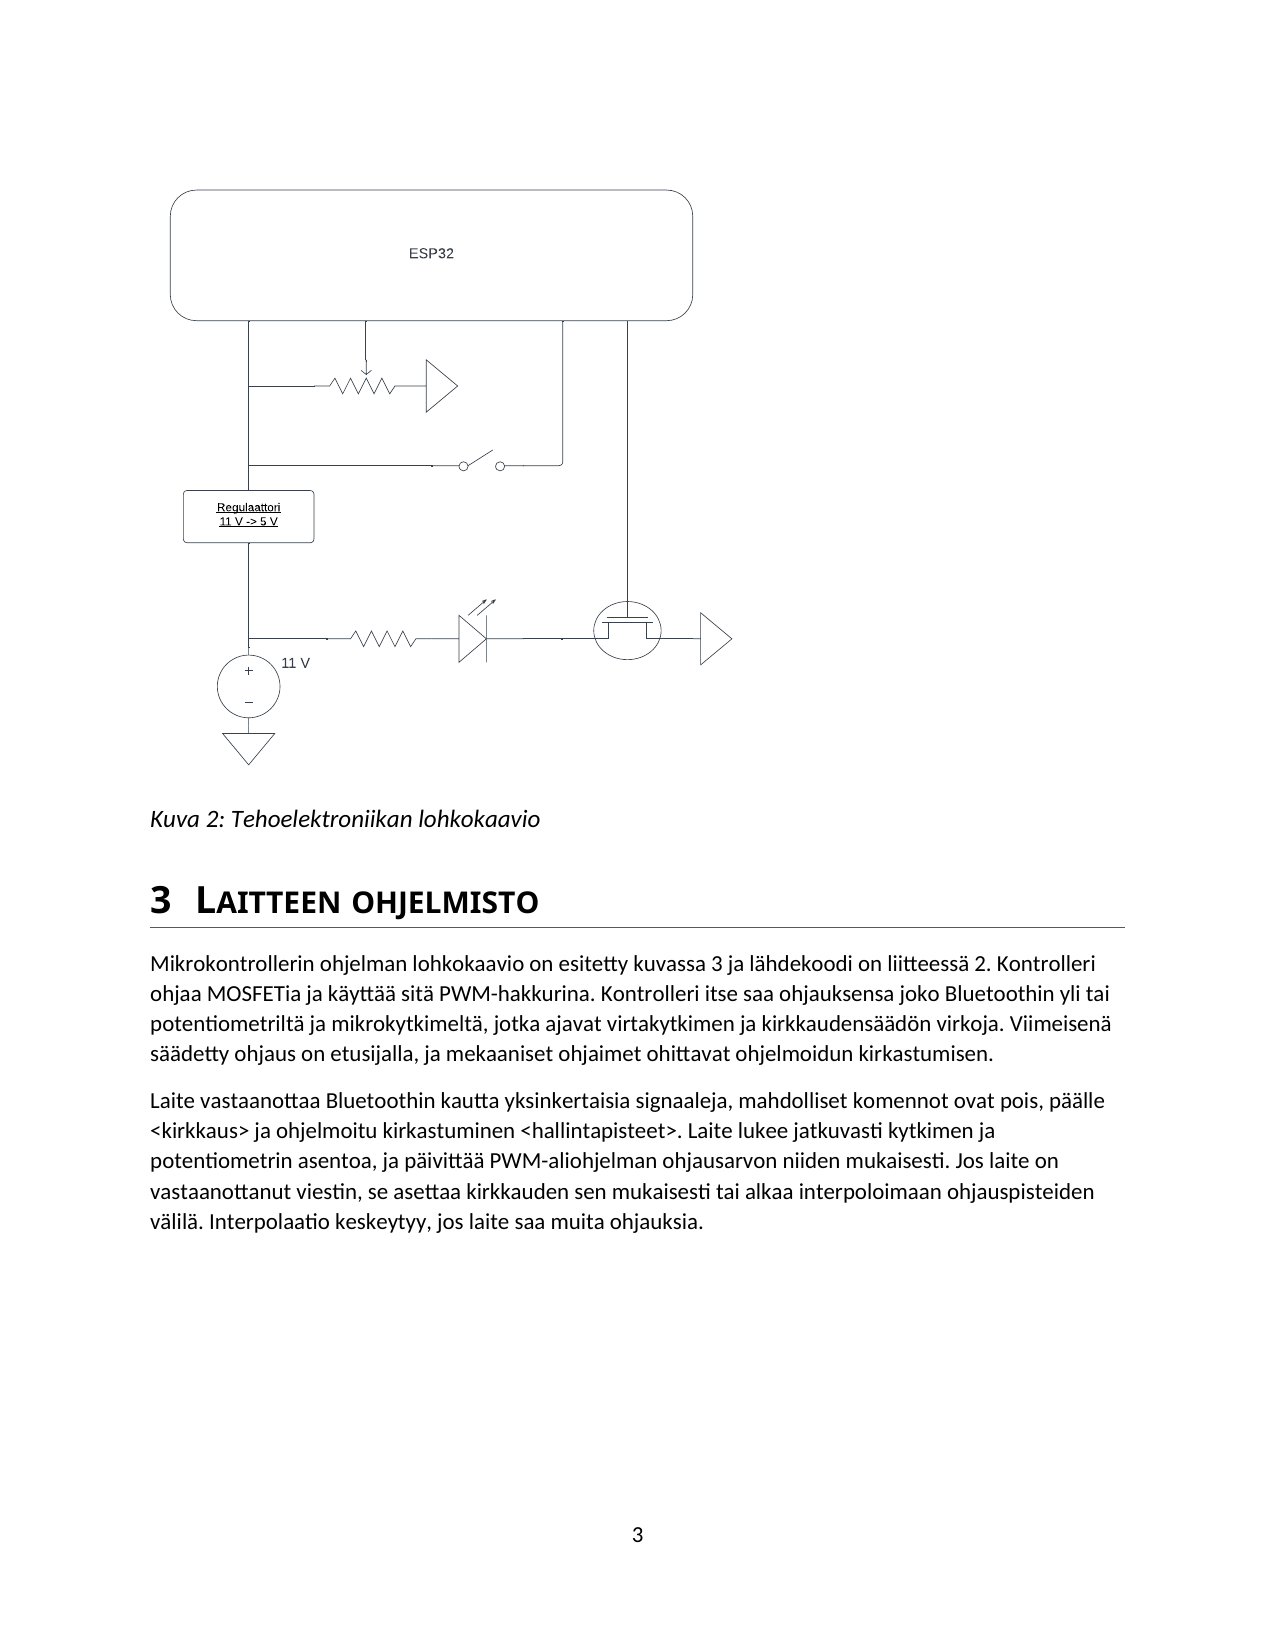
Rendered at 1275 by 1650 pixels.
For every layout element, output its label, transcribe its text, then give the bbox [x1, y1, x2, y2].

text Kuva 2: Tehoelektroniikan lohkokaavio [150, 789, 795, 834]
text Mikrokontrollerin ohjelman lohkokaavio on esitetty kuvassa 3 ja lähdekoodi on liitteessä 2. Kontrolleri ohjaa MOSFETia ja käyttää sitä PWM-hakkurina. Kontrolleri itse saa ohjauksensa joko Bluetoothin yli tai potentiometriltä ja mikrokytkimeltä, jotka ajavat virtakytkimen ja kirkkaudensäädön virkoja. Viimeisenä säädetty ohjaus on etusijalla, ja mekaaniset ohjaimet ohittavat ohjelmoidun kirkastumisen. [150, 949, 1125, 1067]
text Laite vastaanottaa Bluetoothin kautta yksinkertaisia signaaleja, mahdolliset komennot ovat pois, päälle <kirkkaus> ja ohjelmoitu kirkastuminen <hallintapisteet>. Laite lukee jatkuvasti kytkimen ja potentiometrin asentoa, ja päivittää PWM-aliohjelman ohjausarvon niiden mukaisesti. Jos laite on vastaanottanut viestin, se asettaa kirkkauden sen mukaisesti tai alkaa interpoloimaan ohjauspisteiden välilä. Interpolaatio keskeytyy, jos laite saa muita ohjauksia. [150, 1086, 1125, 1235]
subtitle Laitteen ohjelmisto [150, 874, 1125, 927]
